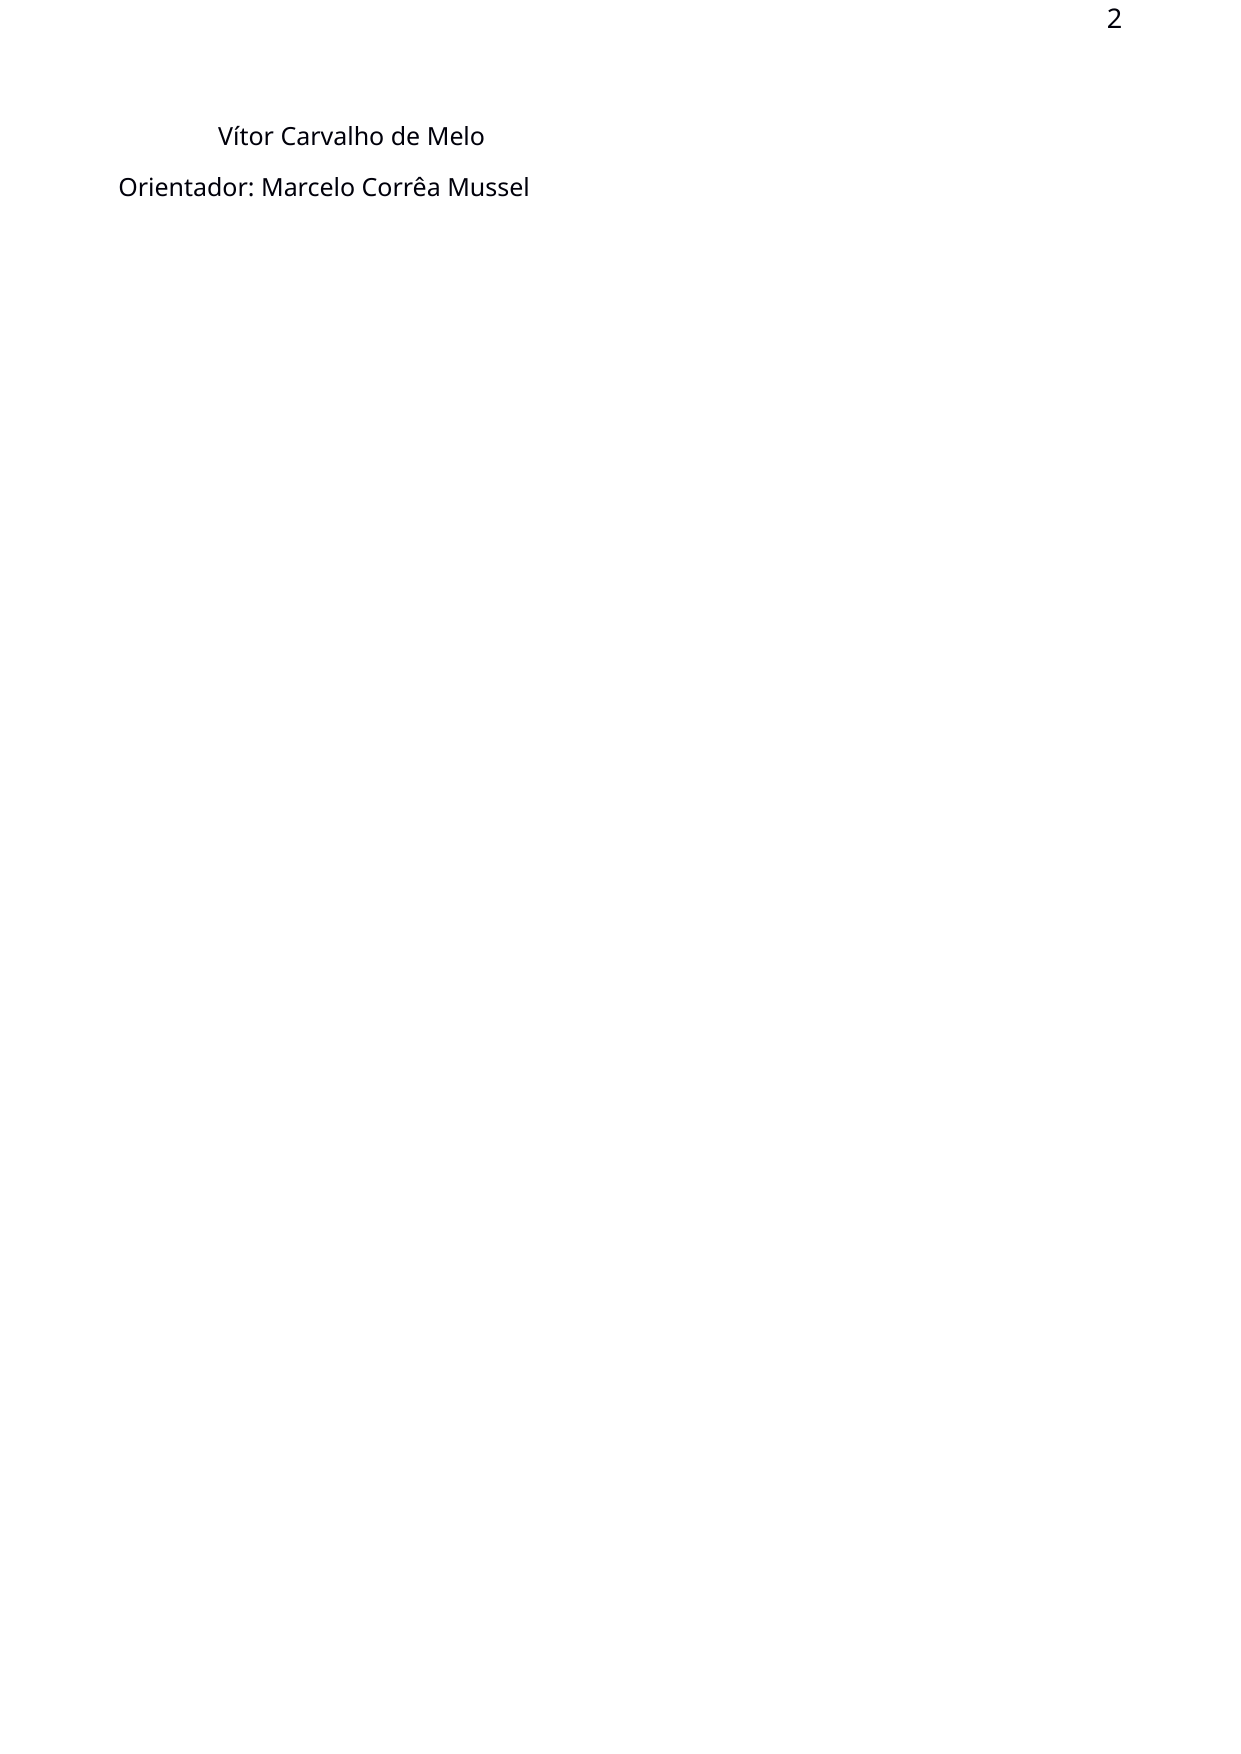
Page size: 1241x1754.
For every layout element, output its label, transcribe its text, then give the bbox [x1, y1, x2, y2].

text Orientador: Marcelo Corrêa Mussel [118, 169, 1122, 203]
text Vítor Carvalho de Melo [118, 118, 1122, 152]
